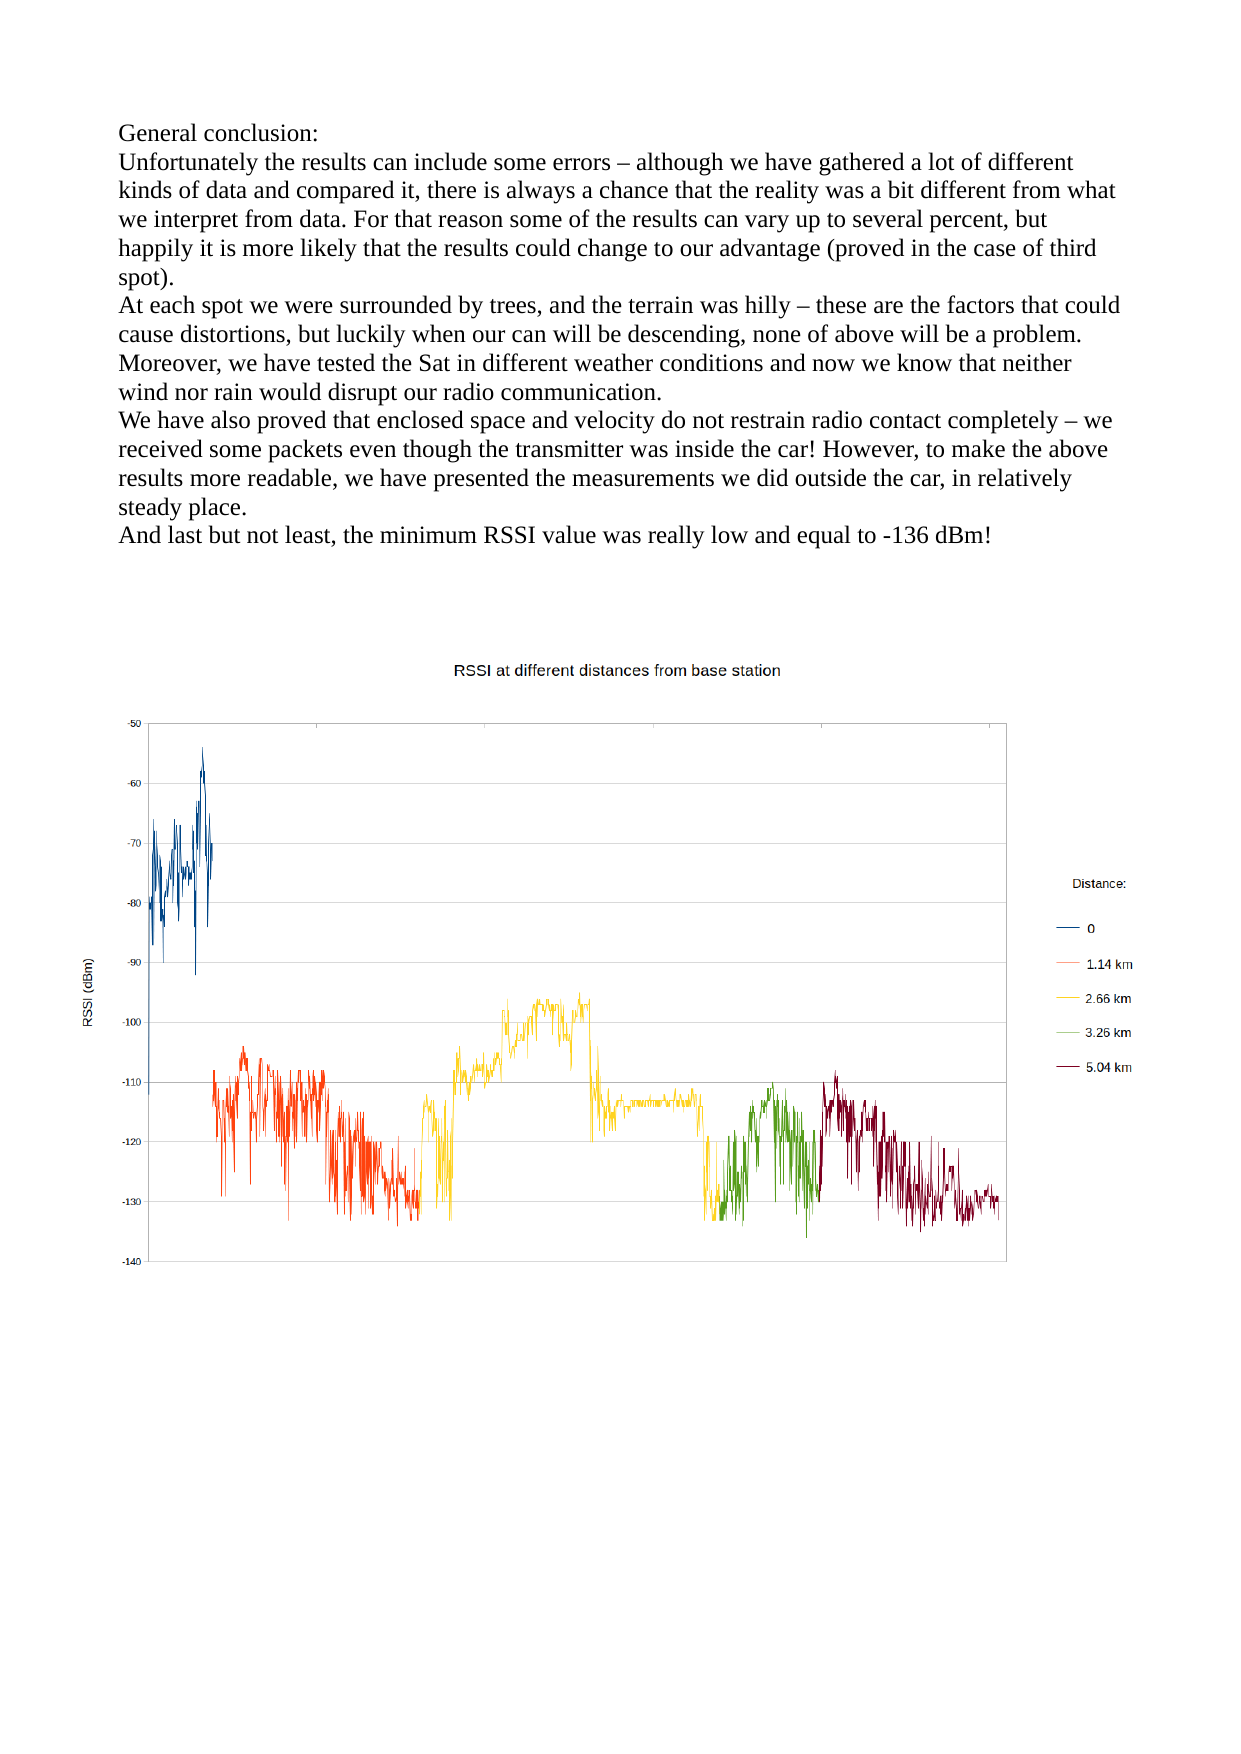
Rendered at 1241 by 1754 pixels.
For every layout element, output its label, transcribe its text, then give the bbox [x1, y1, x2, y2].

text Unfortunately the results can include some errors – although we have gathered a lot of different kinds of data and compared it, there is always a chance that the reality was a bit different from what we interpret from data. For that reason some of the results can vary up to several percent, but happily it is more likely that the results could change to our advantage (proved in the case of third spot). [118, 147, 1122, 291]
text General conclusion: [118, 118, 1122, 147]
picture [57, 591, 1177, 1281]
text We have also proved that enclosed space and velocity do not restrain radio contact completely – we received some packets even though the transmitter was inside the car! However, to make the above results more readable, we have presented the measurements we did outside the car, in relatively steady place. [118, 406, 1122, 521]
text And last but not least, the minimum RSSI value was really low and equal to -136 dBm! [118, 521, 1122, 549]
text At each spot we were surrounded by trees, and the terrain was hilly – these are the factors that could cause distortions, but luckily when our can will be descending, none of above will be a problem. [118, 291, 1122, 348]
text Moreover, we have tested the Sat in different weather conditions and now we know that neither wind nor rain would disrupt our radio communication. [118, 348, 1122, 406]
